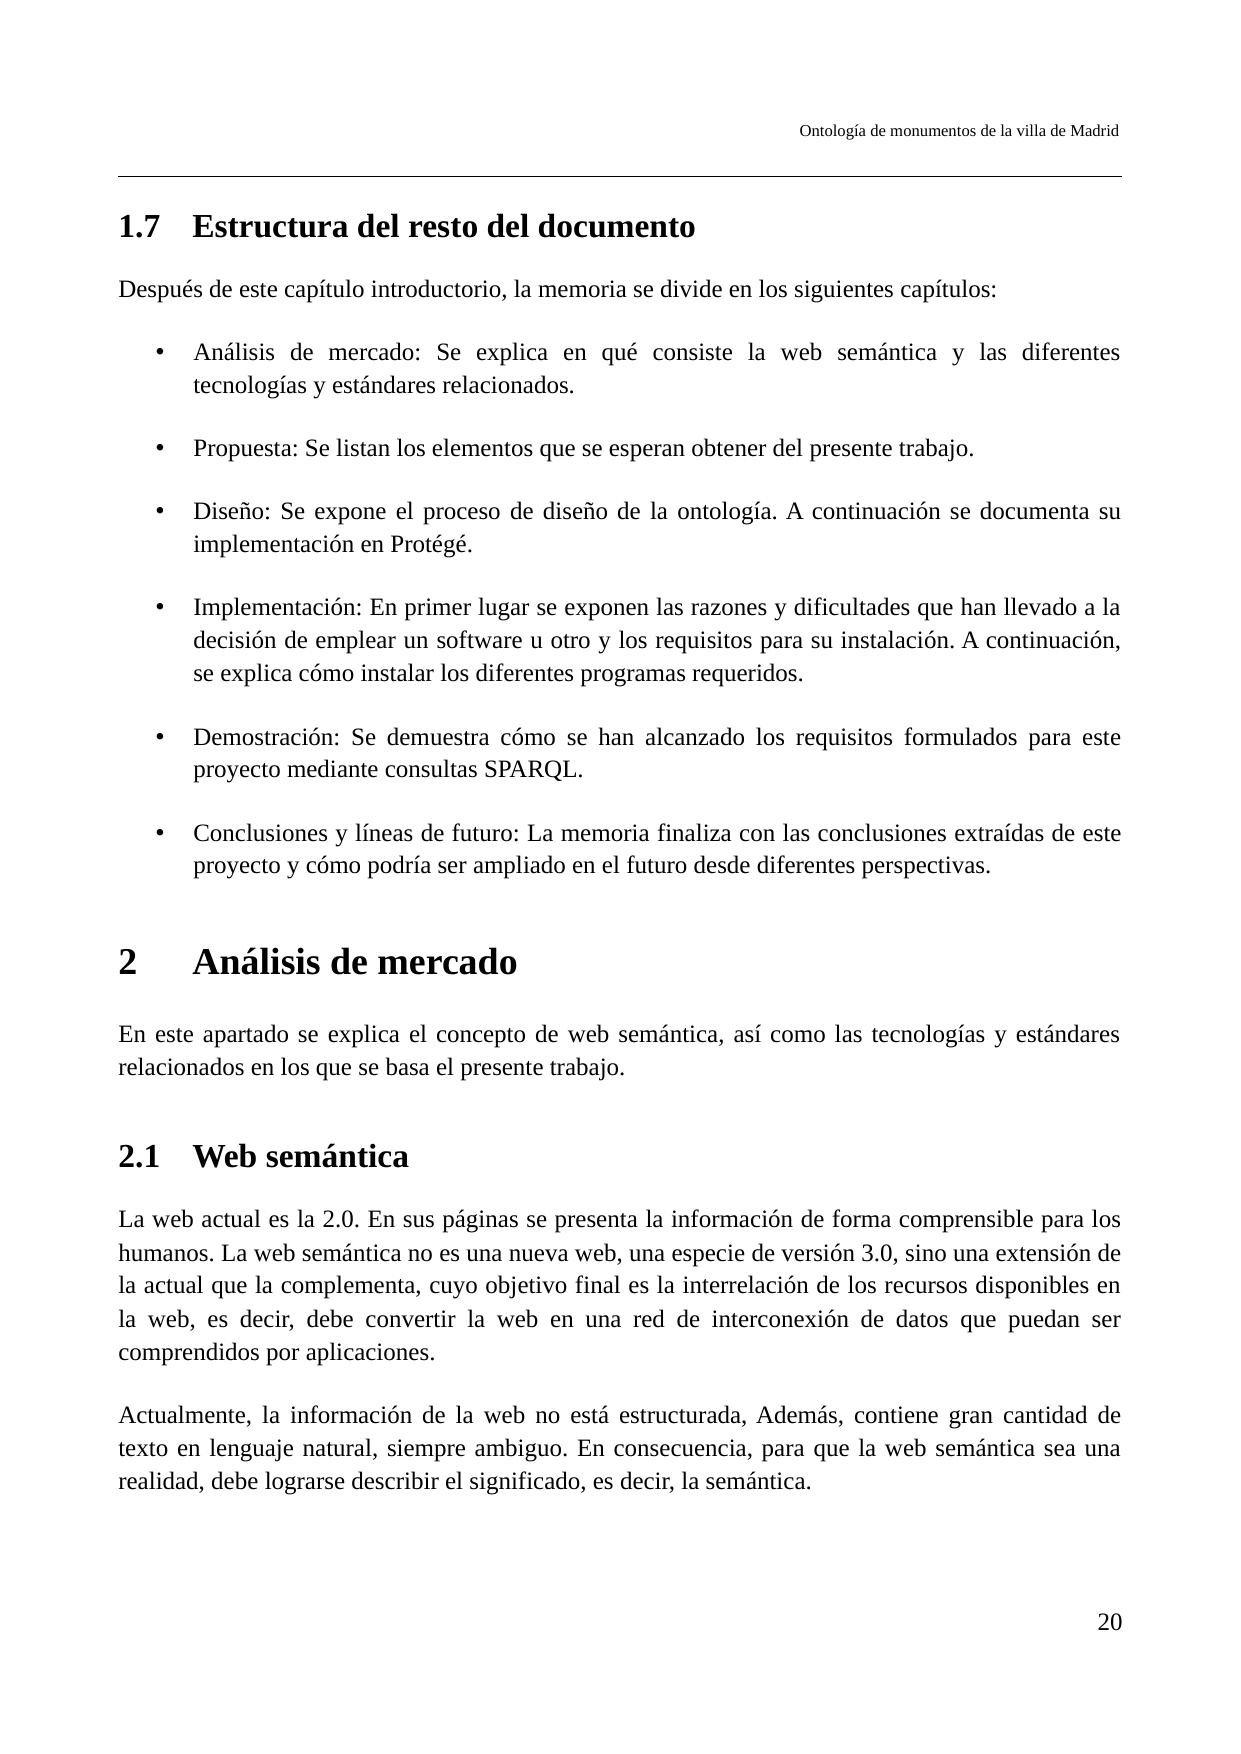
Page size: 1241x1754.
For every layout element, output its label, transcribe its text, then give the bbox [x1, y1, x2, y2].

subtitle Estructura del resto del documento [118, 206, 1122, 244]
list Demostración: Se demuestra cómo se han alcanzado los requisitos formulados para este proyecto mediante consultas SPARQL. [156, 722, 1122, 783]
text Después de este capítulo introductorio, la memoria se divide en los siguientes capítulos: [118, 274, 1122, 303]
list Diseño: Se expone el proceso de diseño de la ontología. A continuación se documenta su implementación en Protégé. [156, 496, 1122, 558]
list Implementación: En primer lugar se exponen las razones y dificultades que han llevado a la decisión de emplear un software u otro y los requisitos para su instalación. A continuación, se explica cómo instalar los diferentes programas requeridos. [156, 592, 1122, 687]
subtitle Web semántica [118, 1136, 1122, 1174]
text En este apartado se explica el concepto de web semántica, así como las tecnologías y estándares relacionados en los que se basa el presente trabajo. [118, 1019, 1122, 1081]
text La web actual es la 2.0. En sus páginas se presenta la información de forma comprensible para los humanos. La web semántica no es una nueva web, una especie de versión 3.0, sino una extensión de la actual que la complementa, cuyo objetivo final es la interrelación de los recursos disponibles en la web, es decir, debe convertir la web en una red de interconexión de datos que puedan ser comprendidos por aplicaciones. [118, 1204, 1122, 1365]
list Análisis de mercado: Se explica en qué consiste la web semántica y las diferentes tecnologías y estándares relacionados. [156, 337, 1122, 399]
text Actualmente, la información de la web no está estructurada, Además, contiene gran cantidad de texto en lenguaje natural, siempre ambiguo. En consecuencia, para que la web semántica sea una realidad, debe lograrse describir el significado, es decir, la semántica. [118, 1400, 1122, 1494]
subtitle Análisis de mercado [118, 939, 1122, 983]
list Conclusiones y líneas de futuro: La memoria finaliza con las conclusiones extraídas de este proyecto y cómo podría ser ampliado en el futuro desde diferentes perspectivas. [156, 818, 1122, 879]
list Propuesta: Se listan los elementos que se esperan obtener del presente trabajo. [156, 433, 1122, 462]
